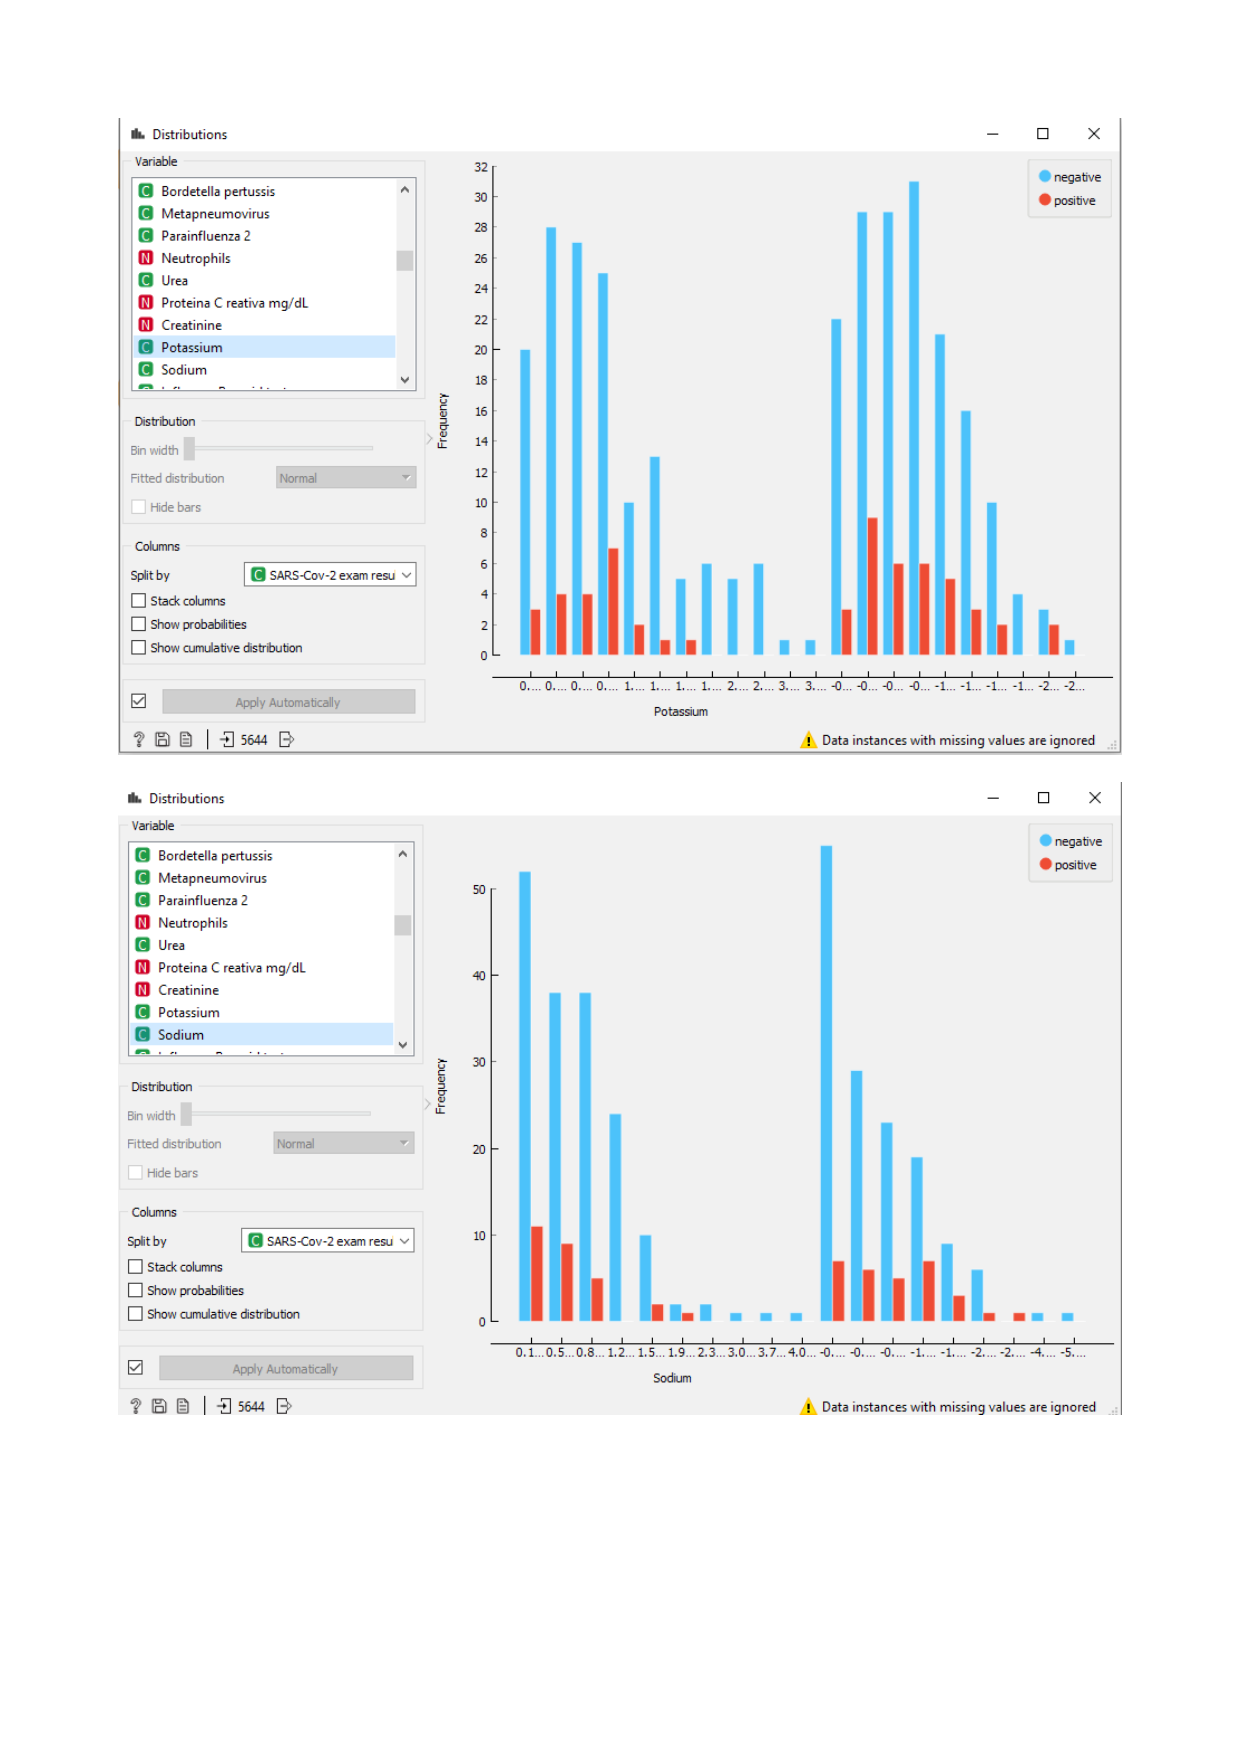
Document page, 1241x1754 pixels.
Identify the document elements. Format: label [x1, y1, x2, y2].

picture [118, 782, 1122, 1415]
picture [118, 118, 1122, 755]
